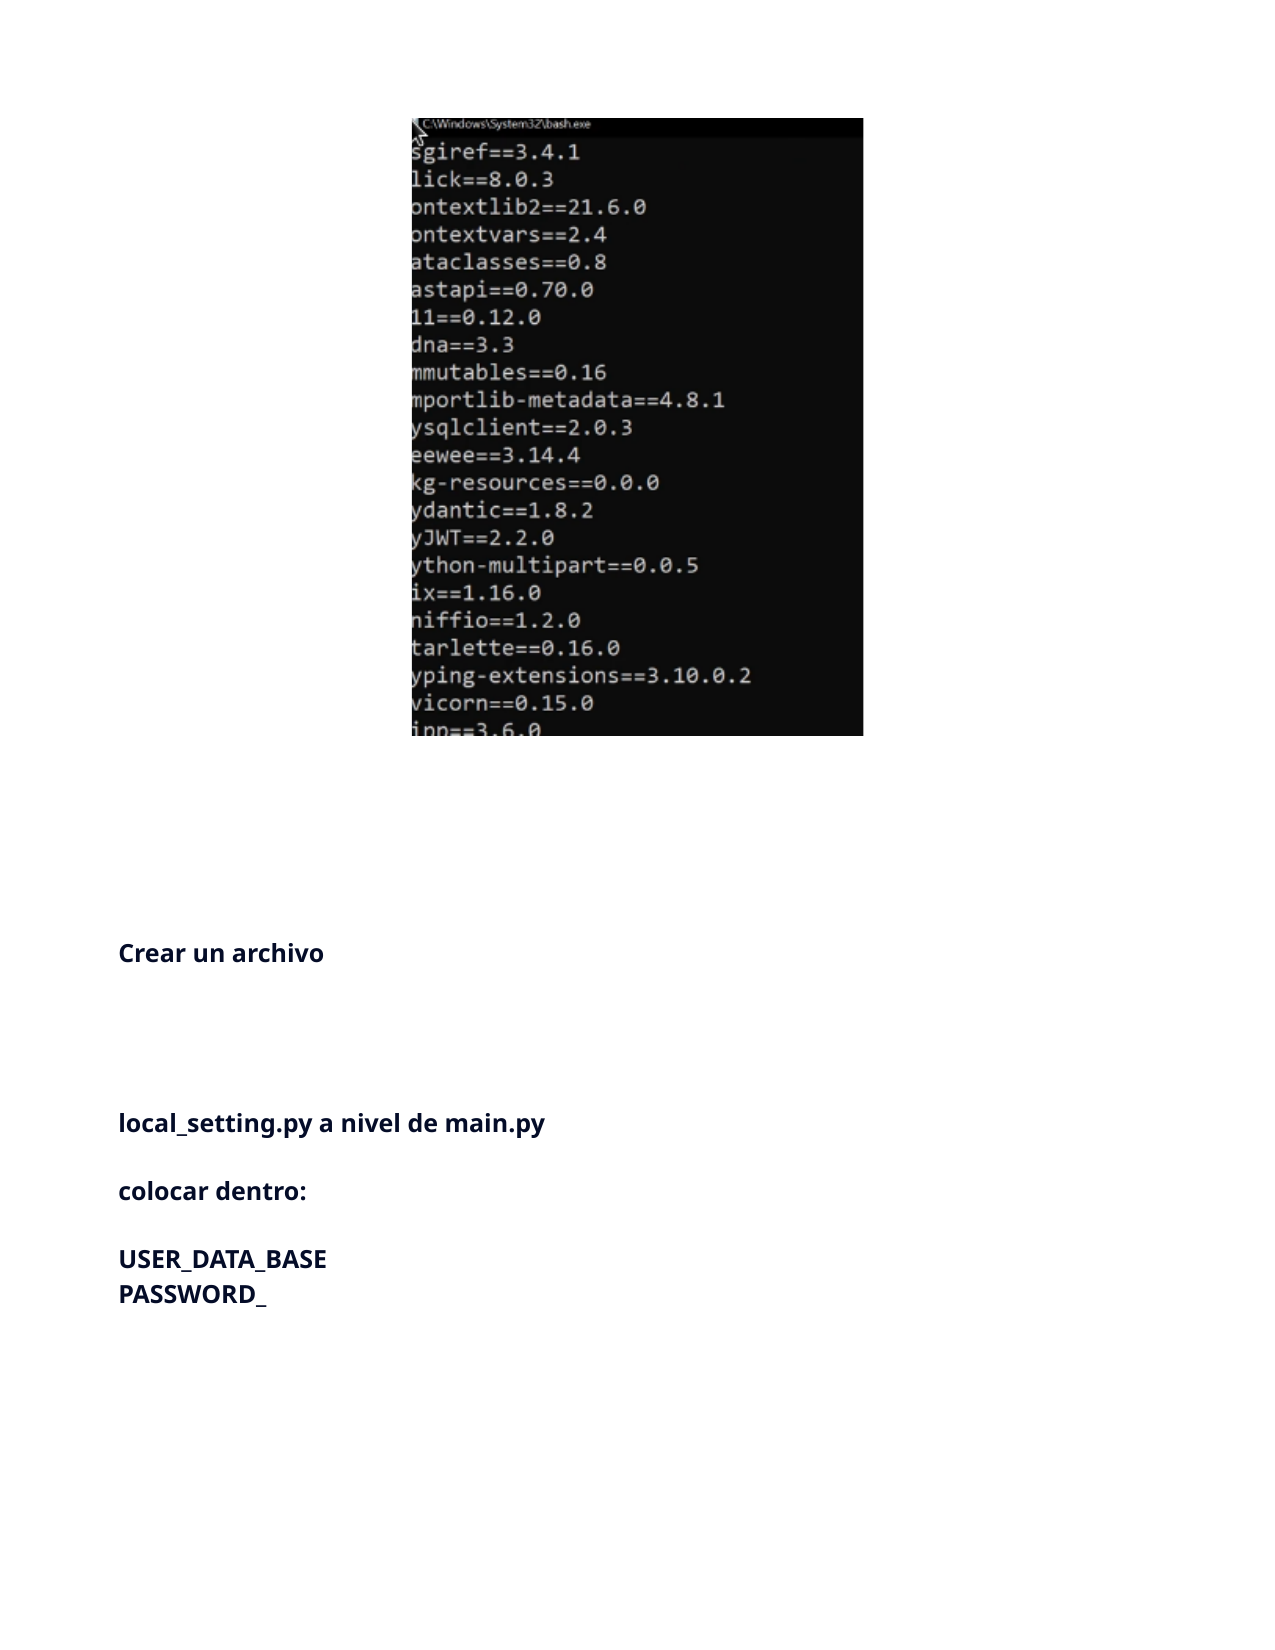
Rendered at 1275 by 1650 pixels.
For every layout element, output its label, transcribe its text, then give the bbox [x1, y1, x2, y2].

picture [411, 118, 864, 736]
text colocar dentro: [118, 1174, 1157, 1208]
text Crear un archivo [118, 936, 1157, 970]
text PASSWORD_ [118, 1276, 1157, 1310]
text local_setting.py a nivel de main.py [118, 1106, 1157, 1140]
text USER_DATA_BASE [118, 1242, 1157, 1276]
